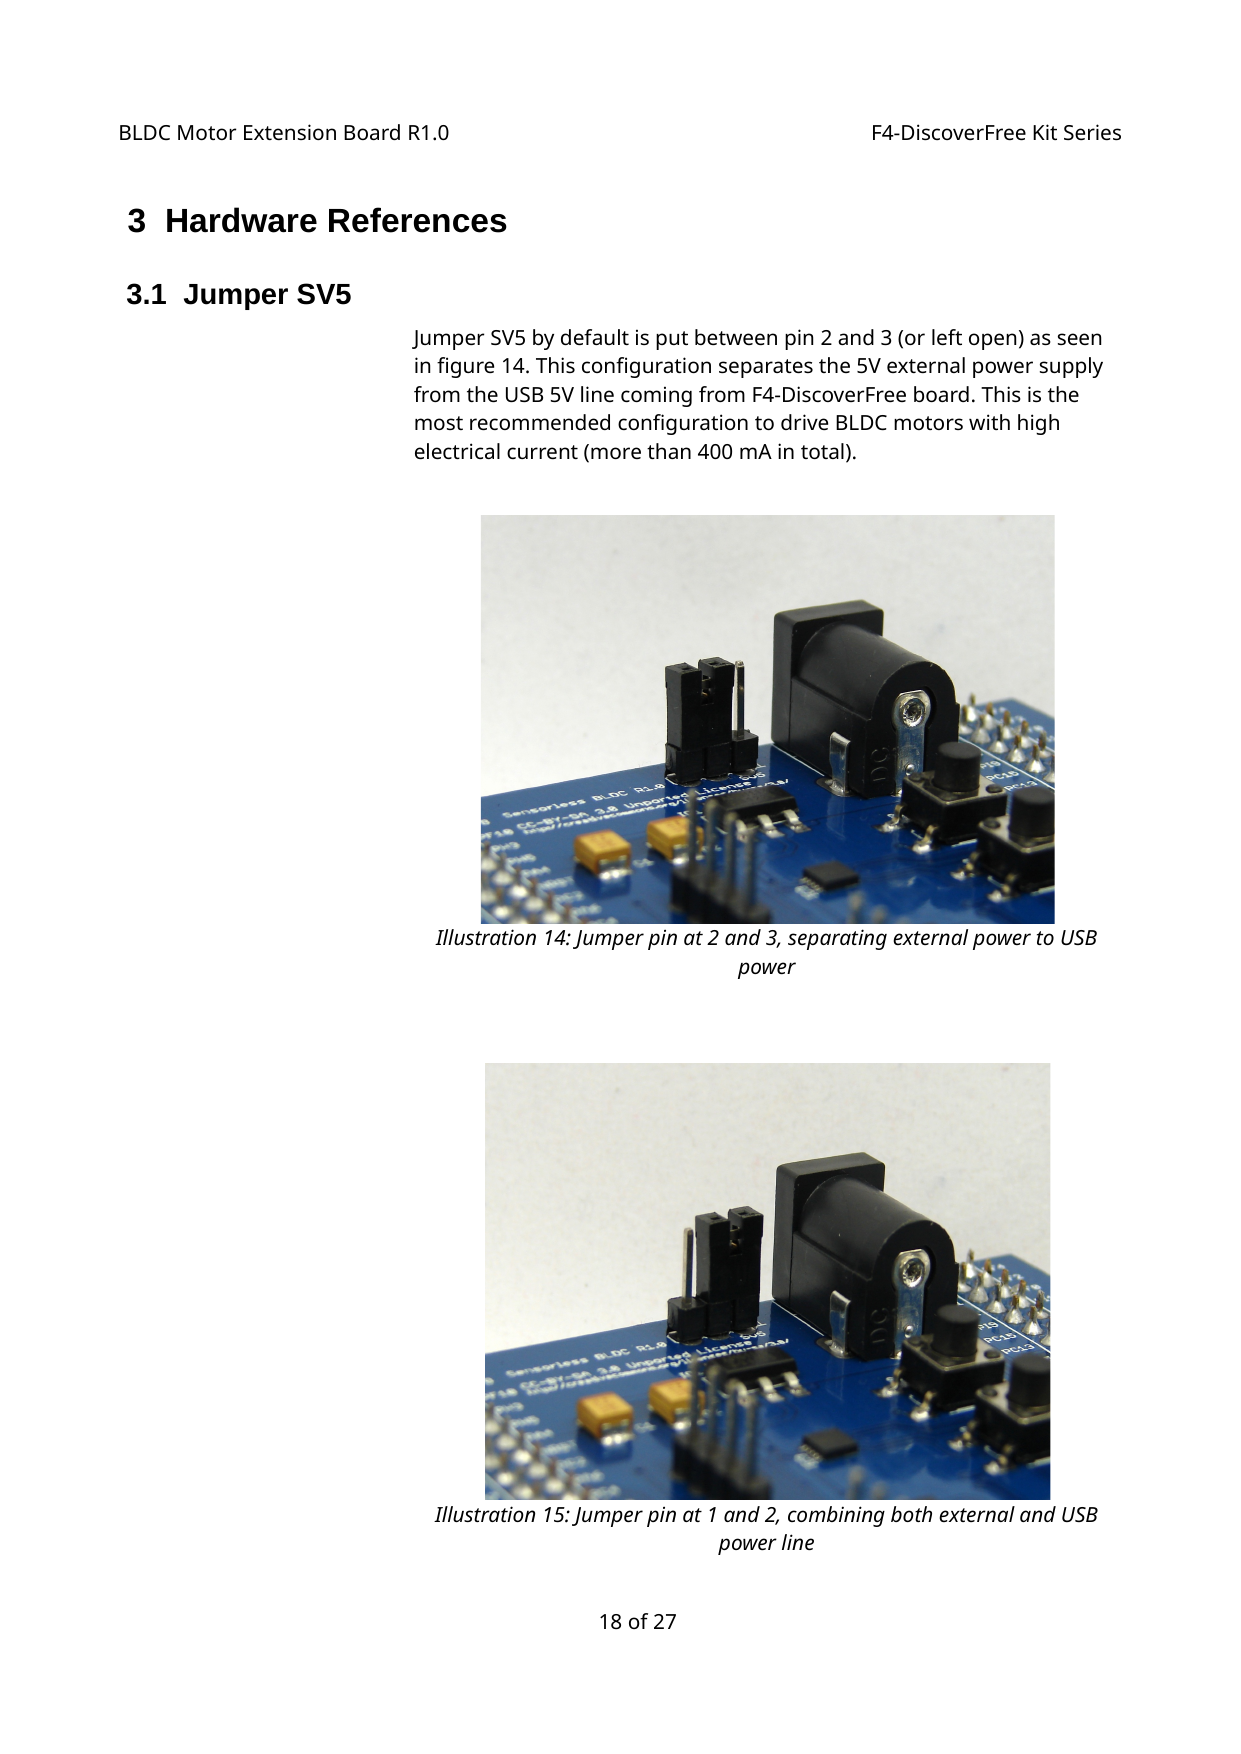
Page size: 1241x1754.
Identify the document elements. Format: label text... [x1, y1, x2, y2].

text Illustration 15: Jumper pin at 1 and 2, combining both external and USB power line [413, 1051, 1122, 1557]
subtitle Hardware References [118, 201, 1122, 240]
picture [480, 515, 1055, 924]
picture [485, 1063, 1051, 1500]
subtitle Jumper SV5 [118, 277, 1122, 311]
text Illustration 14: Jumper pin at 2 and 3, separating external power to USB power [413, 503, 1122, 980]
text Jumper SV5 by default is put between pin 2 and 3 (or left open) as seen in figure 14. This configuration separates the 5V external power supply from the USB 5V line coming from F4-DiscoverFree board. This is the most recommended configuration to drive BLDC motors with high electrical current (more than 400 mA in total). [413, 323, 1122, 465]
